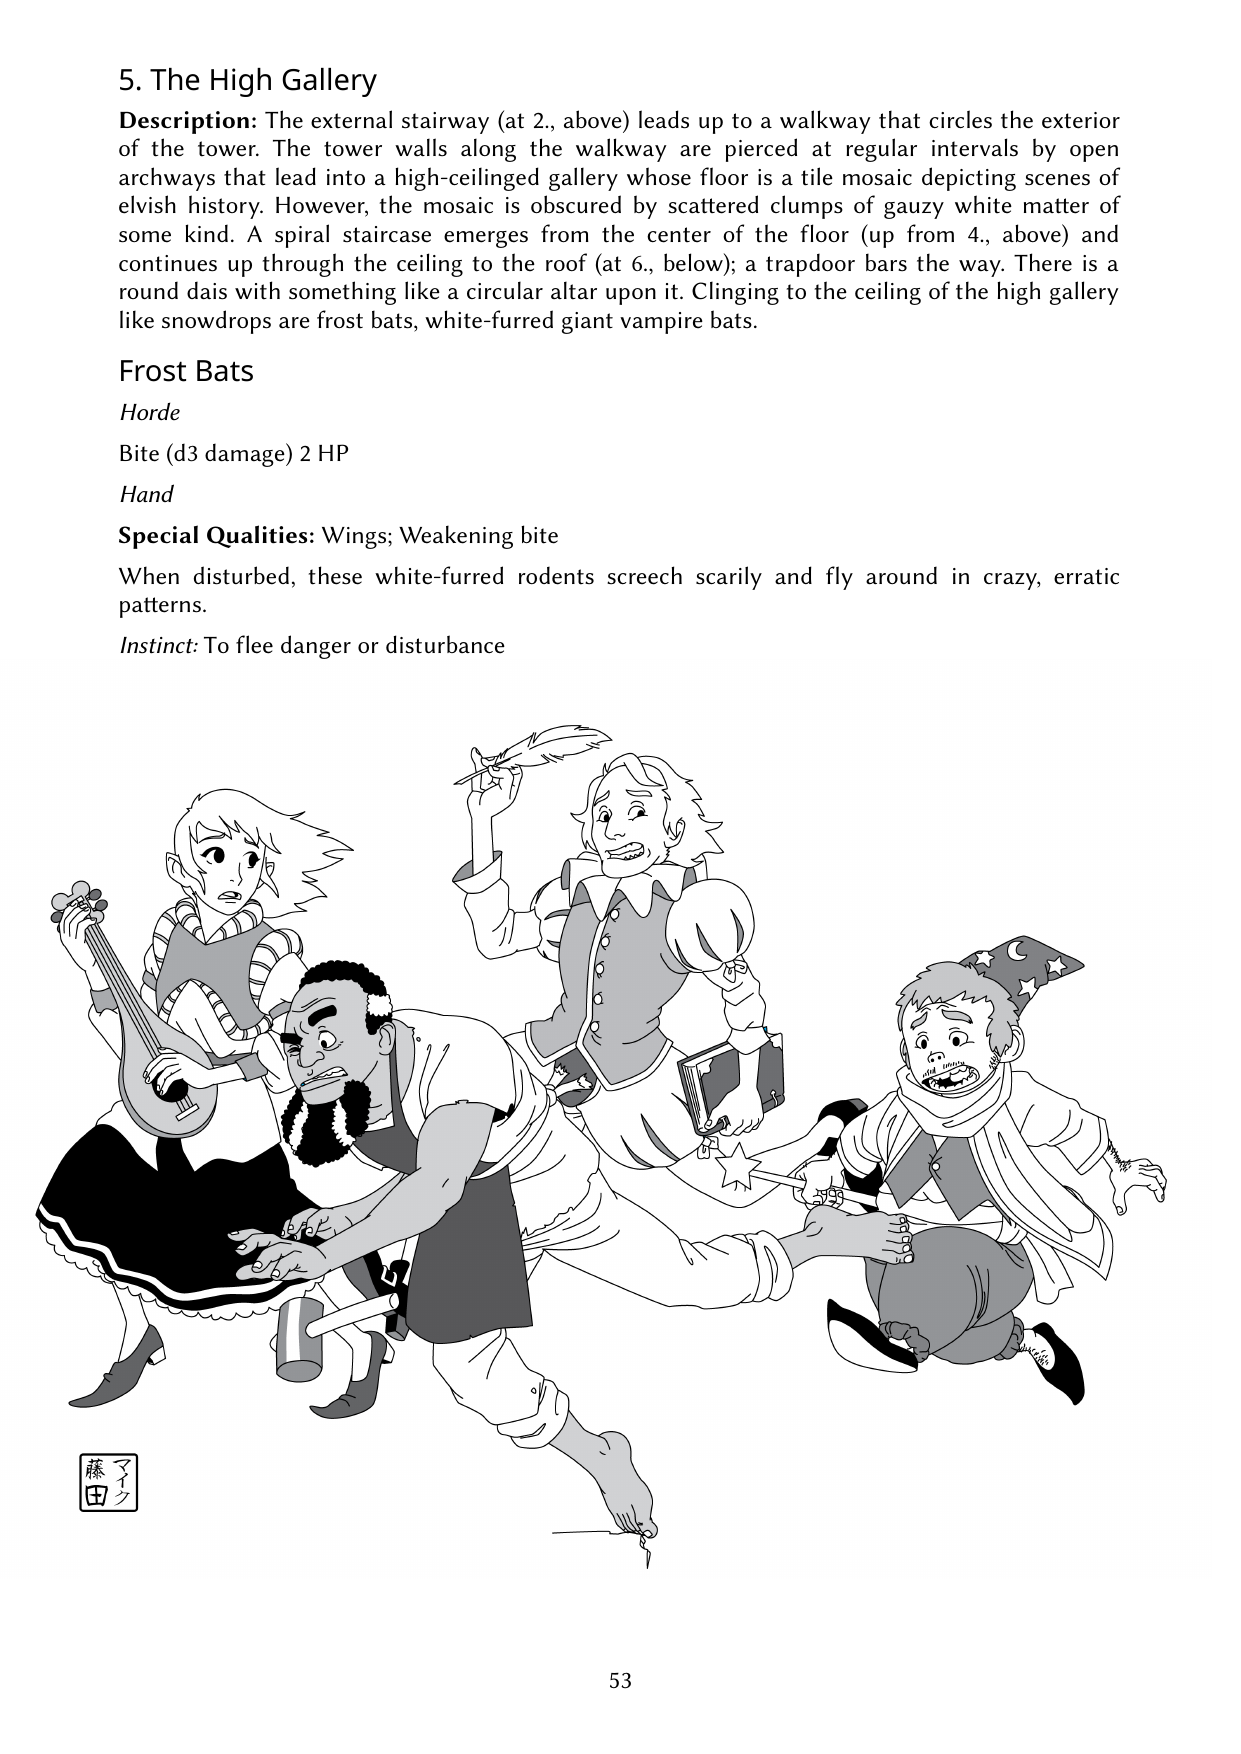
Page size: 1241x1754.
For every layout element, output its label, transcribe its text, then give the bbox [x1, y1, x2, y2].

subtitle 5. The High Gallery [118, 59, 1122, 99]
text Bite (d3 damage) 2 HP [118, 438, 1122, 467]
text When disturbed, these white-furred rodents screech scarily and fly around in crazy, erratic patterns. [118, 562, 1122, 619]
text Special Qualities: Wings; Weakening bite [118, 521, 1122, 549]
text Description: The external stairway (at 2., above) leads up to a walkway that circles the exterior of the tower. The tower walls along the walkway are pierced at regular intervals by open archways that lead into a high-ceilinged gallery whose floor is a tile mosaic depicting scenes of elvish history. However, the mosaic is obscured by scattered clumps of gauzy white matter of some kind. A spiral staircase emerges from the center of the floor (up from 4., above) and continues up through the ceiling to the roof (at 6., below); a trapdoor bars the way. There is a round dais with something like a circular altar upon it. Clinging to the ceiling of the high gallery like snowdrops are frost bats, white-furred giant vampire bats. [118, 106, 1122, 334]
picture [0, 659, 1212, 1579]
text Instinct: To flee danger or disturbance [118, 631, 1122, 659]
text Horde [118, 397, 1122, 426]
text Hand [118, 479, 1122, 508]
subtitle Frost Bats [118, 351, 1122, 390]
